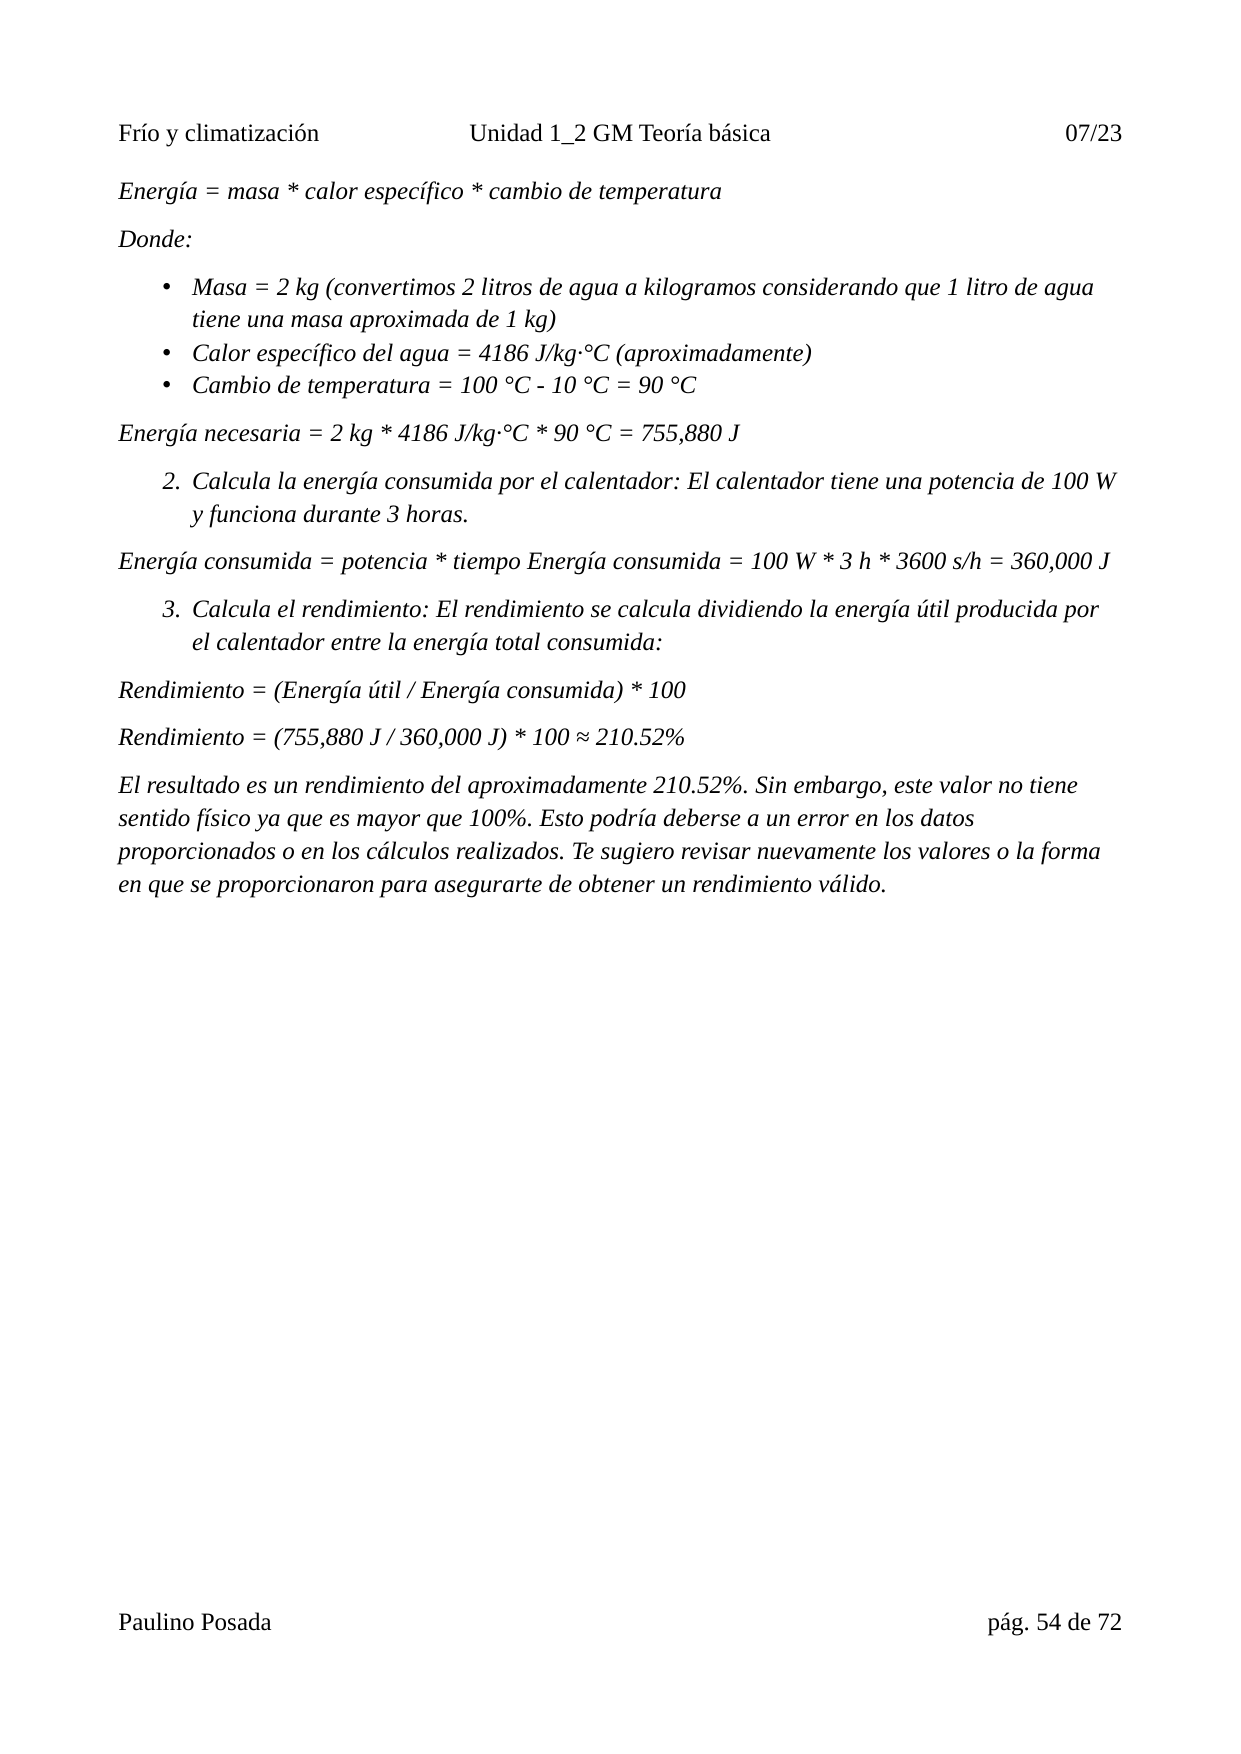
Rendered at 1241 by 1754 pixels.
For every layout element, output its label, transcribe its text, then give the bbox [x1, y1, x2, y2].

list Cambio de temperatura = 100 °C - 10 °C = 90 °C [162, 371, 1122, 399]
list Masa = 2 kg (convertimos 2 litros de agua a kilogramos considerando que 1 litro de agua tiene una masa aproximada de 1 kg) [162, 272, 1122, 333]
list Calcula el rendimiento: El rendimiento se calcula dividiendo la energía útil producida por el calentador entre la energía total consumida: [162, 594, 1122, 656]
text Energía consumida = potencia * tiempo Energía consumida = 100 W * 3 h * 3600 s/h = 360,000 J [118, 546, 1122, 575]
text Energía necesaria = 2 kg * 4186 J/kg·°C * 90 °C = 755,880 J [118, 418, 1122, 447]
text El resultado es un rendimiento del aproximadamente 210.52%. Sin embargo, este valor no tiene sentido físico ya que es mayor que 100%. Esto podría deberse a un error en los datos proporcionados o en los cálculos realizados. Te sugiero revisar nuevamente los valores o la forma en que se proporcionaron para asegurarte de obtener un rendimiento válido. [118, 770, 1122, 898]
text Donde: [118, 224, 1122, 253]
list Calor específico del agua = 4186 J/kg·°C (aproximadamente) [162, 338, 1122, 366]
text Rendimiento = (Energía útil / Energía consumida) * 100 [118, 675, 1122, 703]
text Rendimiento = (755,880 J / 360,000 J) * 100 ≈ 210.52% [118, 722, 1122, 751]
list Calcula la energía consumida por el calentador: El calentador tiene una potencia de 100 W y funciona durante 3 horas. [162, 466, 1122, 528]
text Energía = masa * calor específico * cambio de temperatura [118, 176, 1122, 205]
